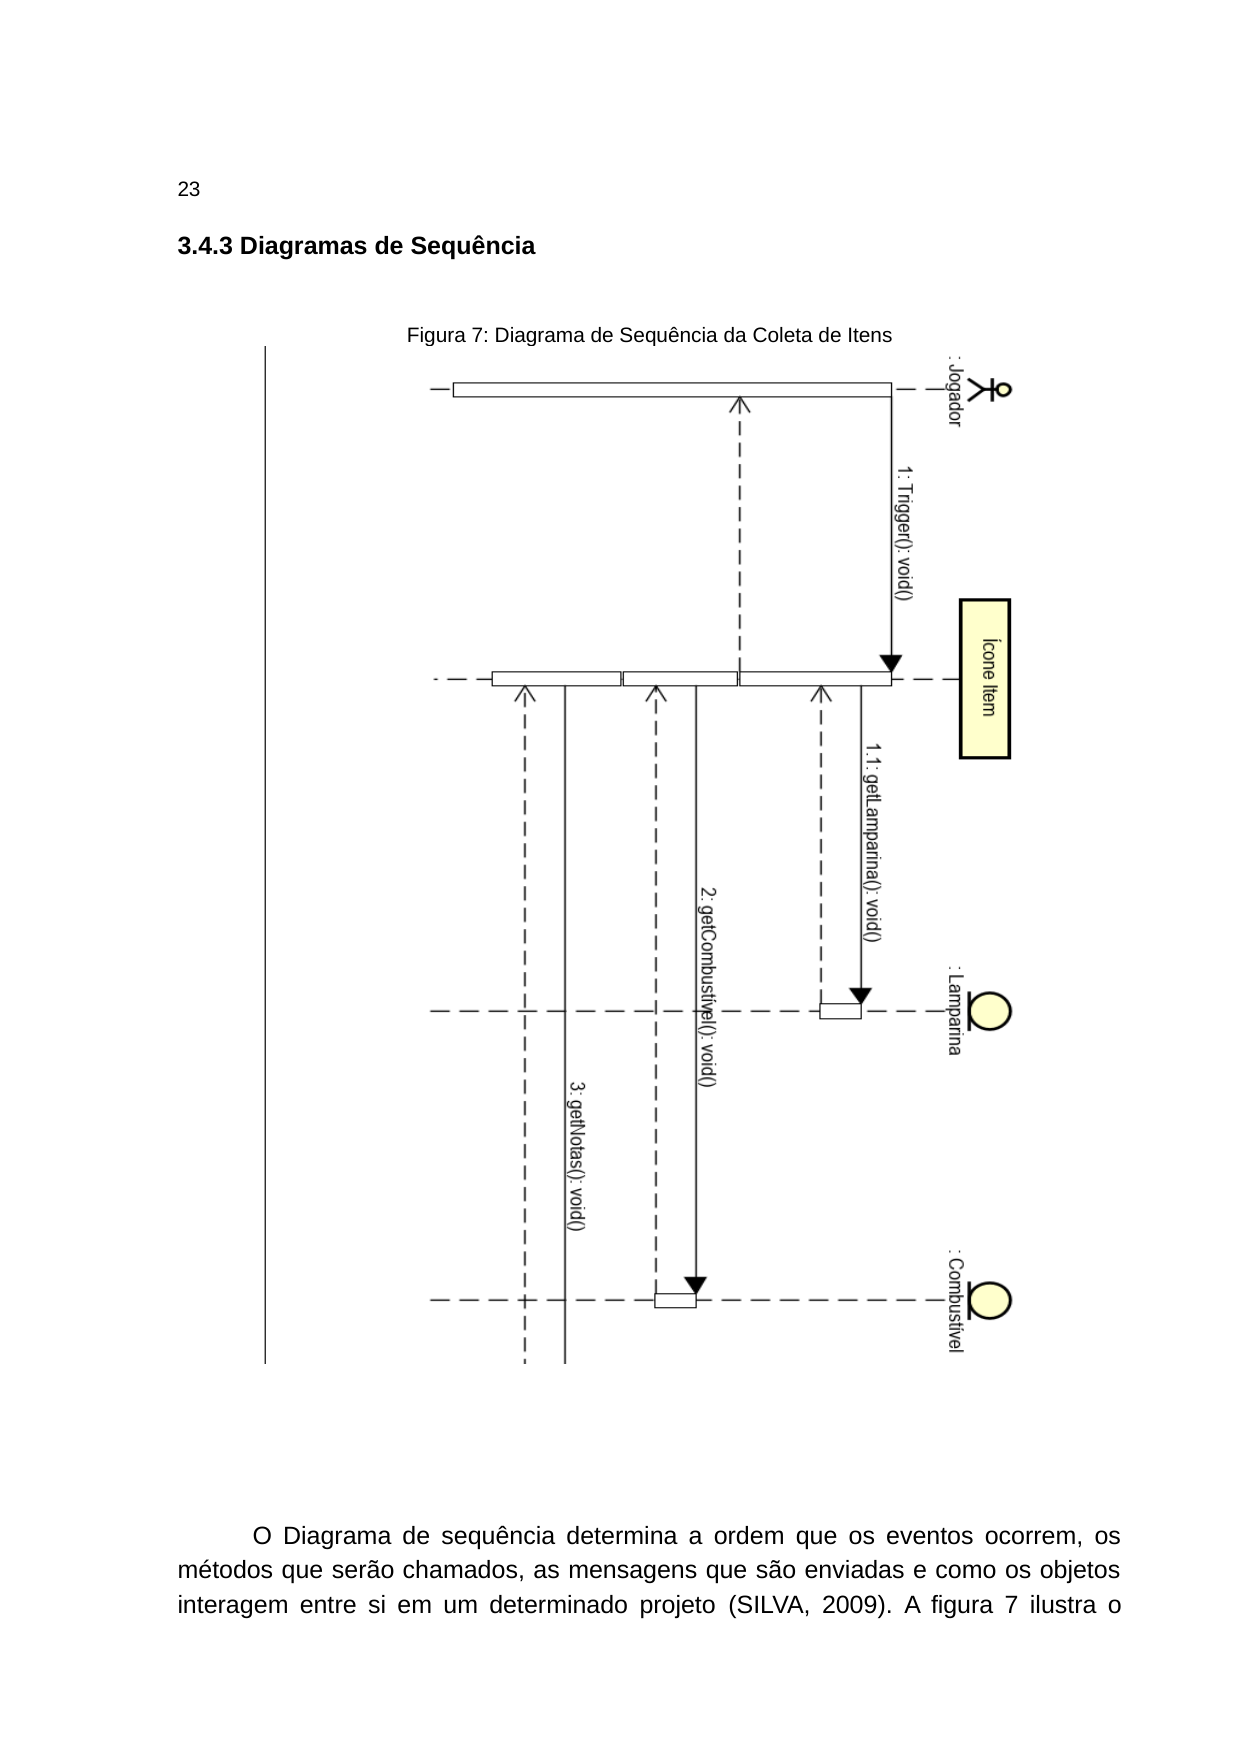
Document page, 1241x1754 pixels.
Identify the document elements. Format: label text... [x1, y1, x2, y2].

subtitle Figura 7: Diagrama de Sequência da Coleta de Itens [215, 323, 1084, 1417]
subtitle 3.4.3 Diagramas de Sequência [177, 231, 1122, 259]
text O Diagrama de sequência determina a ordem que os eventos ocorrem, os métodos que serão chamados, as mensagens que são enviadas e como os objetos interagem entre si em um determinado projeto (SILVA, 2009). A figura 7 ilustra o [177, 1521, 1122, 1618]
picture [249, 346, 1050, 1364]
